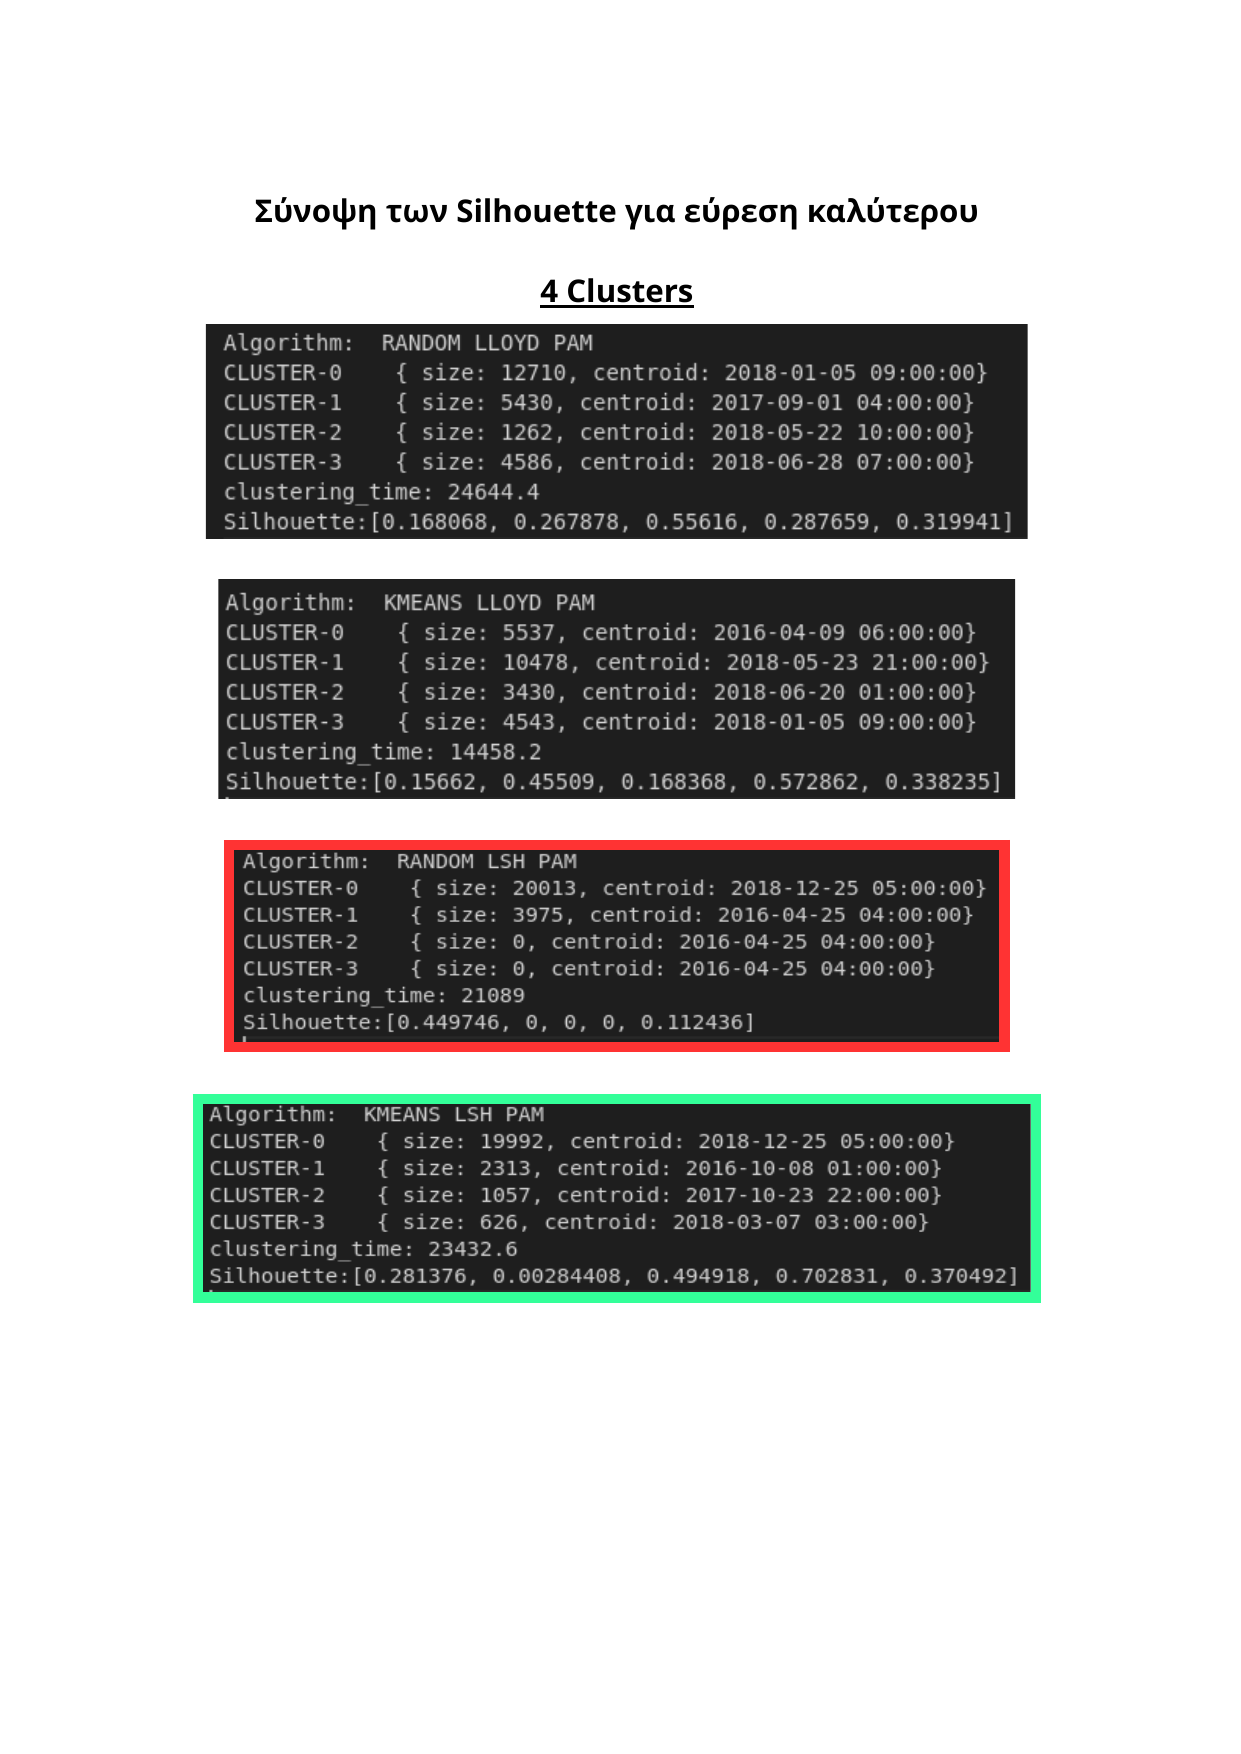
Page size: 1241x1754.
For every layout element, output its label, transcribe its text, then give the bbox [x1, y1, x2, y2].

subtitle 4 Clusters [45, 269, 1189, 312]
subtitle Σύνοψη των Silhouette για εύρεση καλύτερου [45, 189, 1189, 232]
